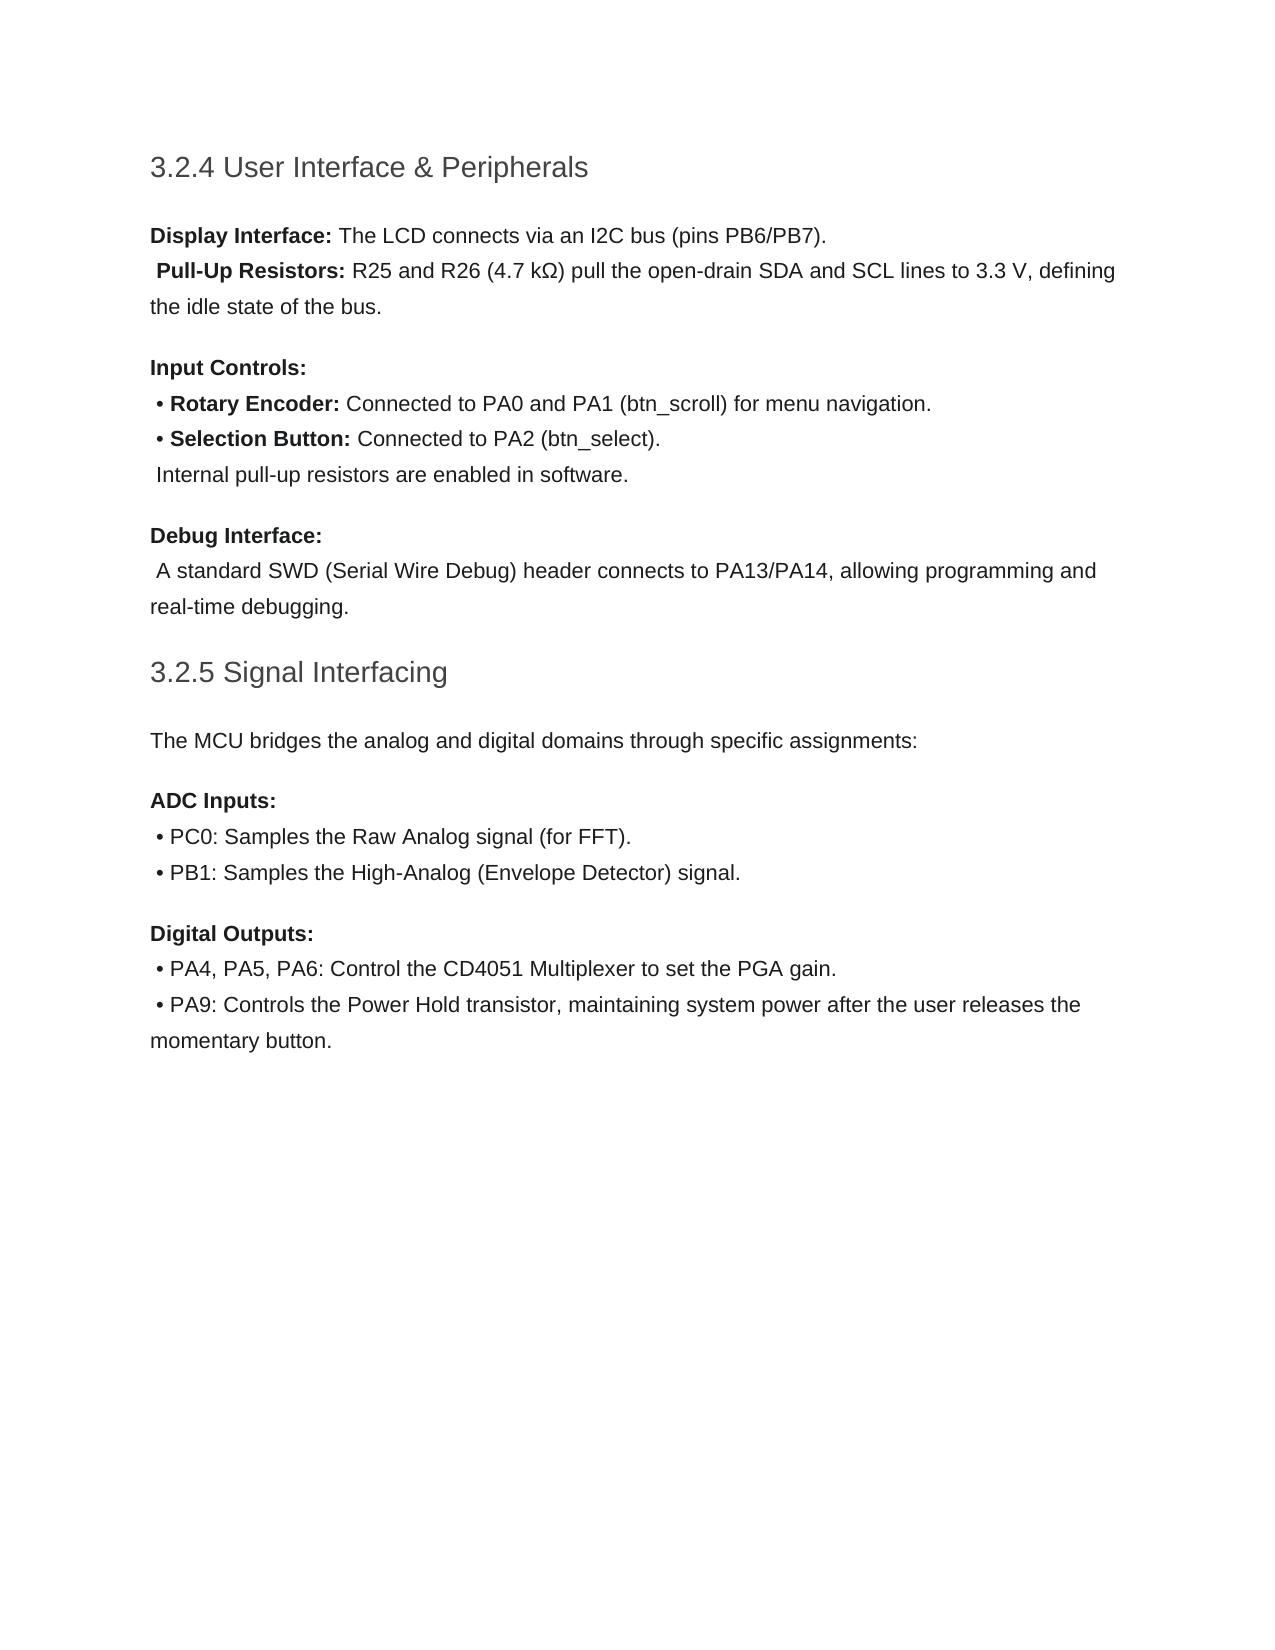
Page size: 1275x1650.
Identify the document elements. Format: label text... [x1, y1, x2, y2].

text Digital Outputs: • PA4, PA5, PA6: Control the CD4051 Multiplexer to set the PGA gain. • PA9: Controls the Power Hold transistor, maintaining system power after the user releases the momentary button. [150, 920, 1125, 1053]
text ADC Inputs: • PC0: Samples the Raw Analog signal (for FFT). • PB1: Samples the High-Analog (Envelope Detector) signal. [150, 788, 1125, 885]
text Input Controls: • Rotary Encoder: Connected to PA0 and PA1 (btn_scroll) for menu navigation. • Selection Button: Connected to PA2 (btn_select). Internal pull-up resistors are enabled in software. [150, 355, 1125, 487]
text Display Interface: The LCD connects via an I2C bus (pins PB6/PB7). Pull-Up Resistors: R25 and R26 (4.7 kΩ) pull the open-drain SDA and SCL lines to 3.3 V, defining the idle state of the bus. [150, 223, 1125, 319]
text The MCU bridges the analog and digital domains through specific assignments: [150, 727, 1125, 753]
subtitle 3.2.5 Signal Interfacing [150, 655, 1125, 688]
text Debug Interface: A standard SWD (Serial Wire Debug) header connects to PA13/PA14, allowing programming and real-time debugging. [150, 523, 1125, 619]
subtitle 3.2.4 User Interface & Peripherals [150, 150, 1125, 183]
